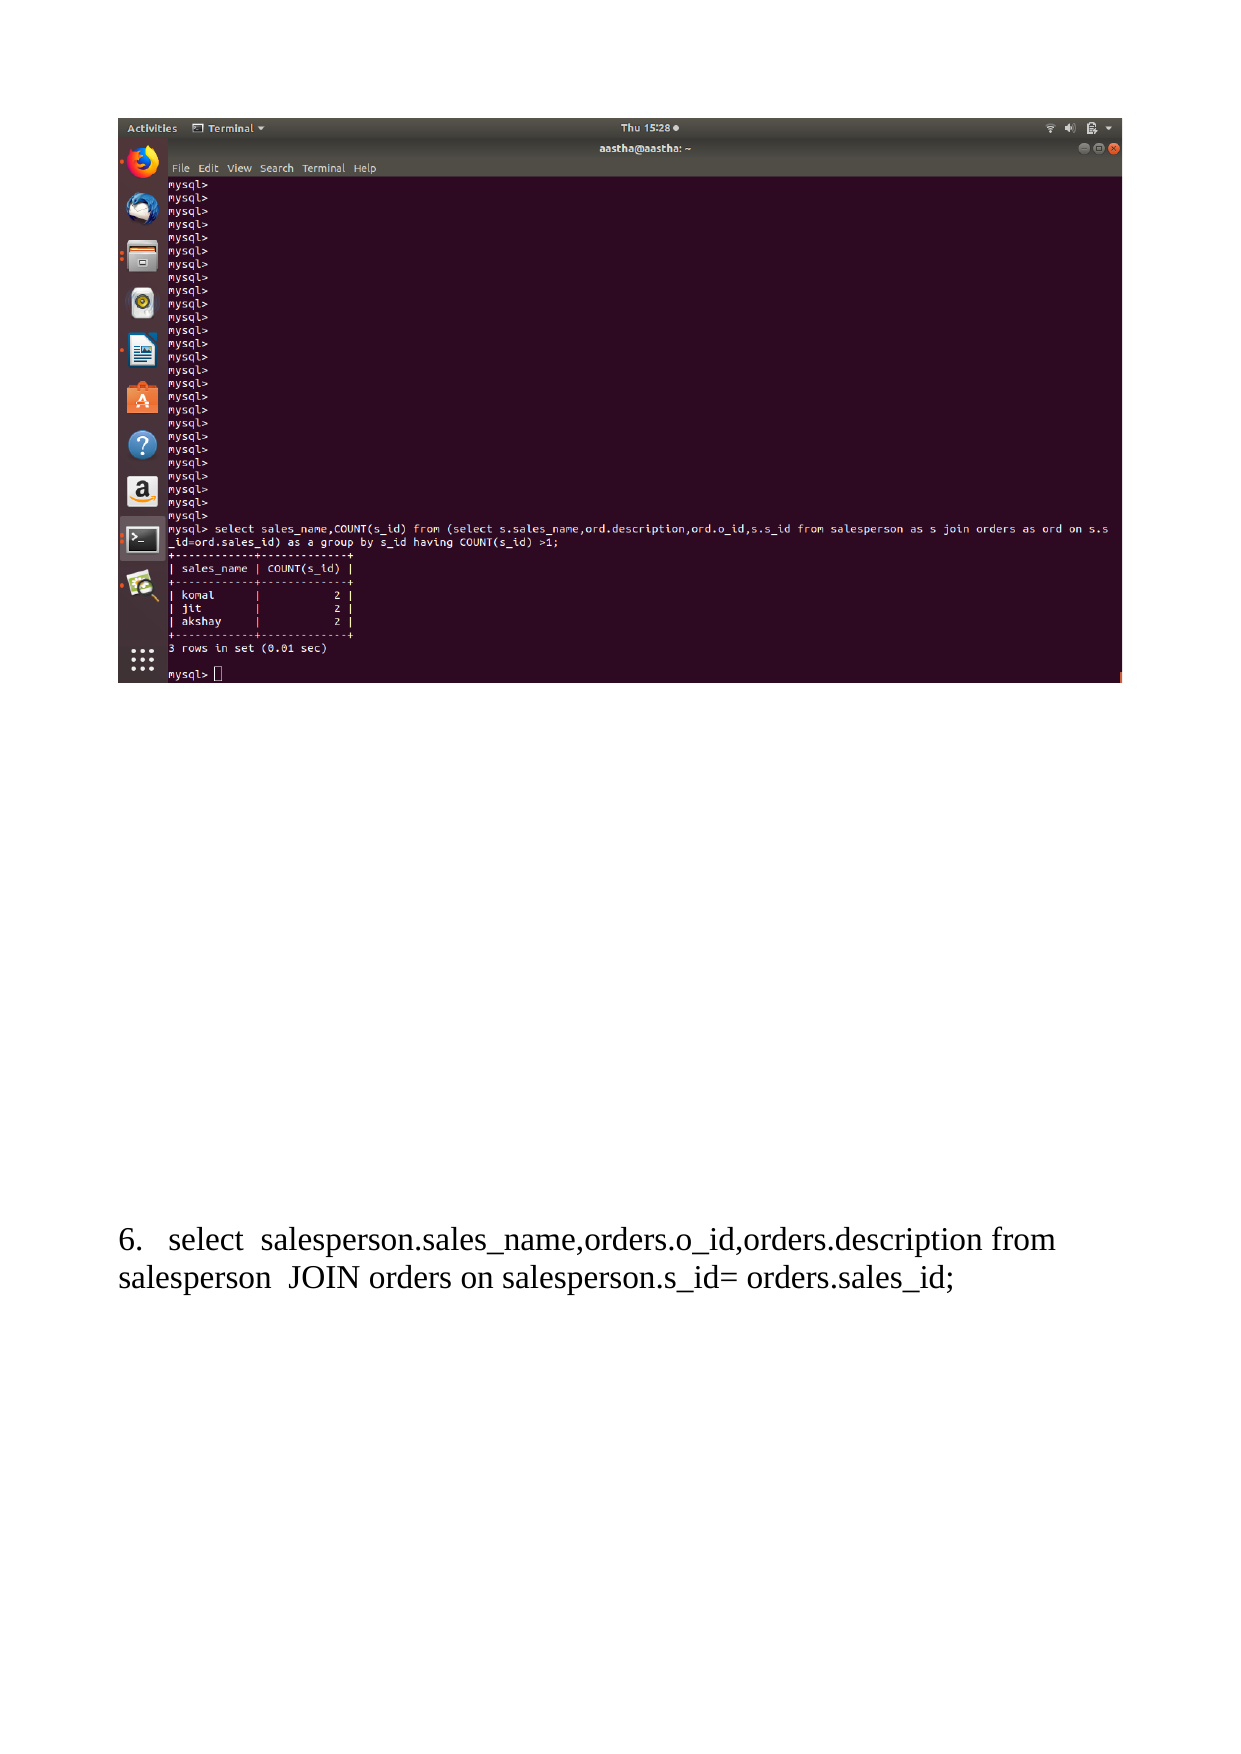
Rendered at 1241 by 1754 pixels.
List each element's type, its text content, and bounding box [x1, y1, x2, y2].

picture [118, 118, 1123, 683]
text 6. select salesperson.sales_name,orders.o_id,orders.description from salesperson JOIN orders on salesperson.s_id= orders.sales_id; [118, 1219, 1122, 1296]
